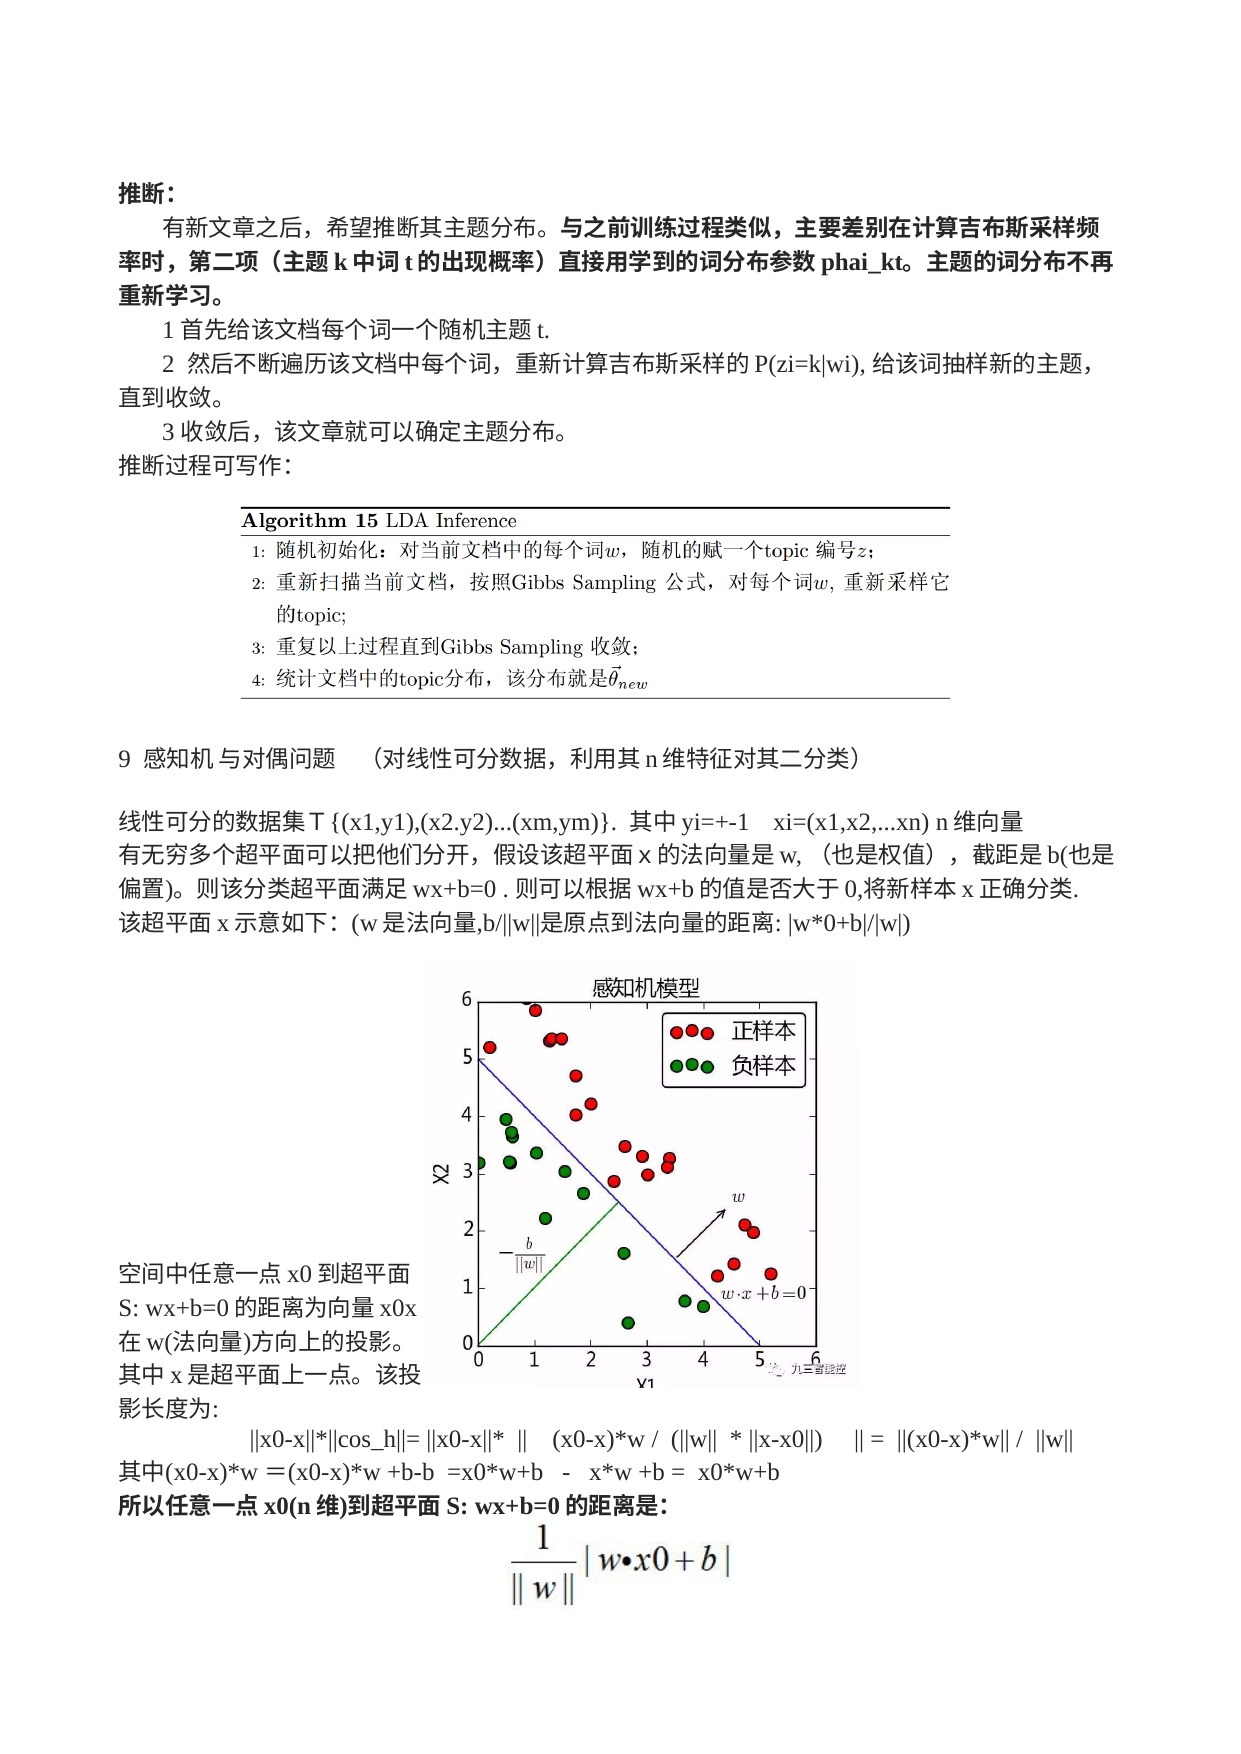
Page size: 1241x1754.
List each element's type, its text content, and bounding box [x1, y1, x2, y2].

text 2 然后不断遍历该文档中每个词，重新计算吉布斯采样的P(zi=k|wi), 给该词抽样新的主题，直到收敛。 [118, 345, 1122, 413]
text 有新文章之后，希望推断其主题分布。与之前训练过程类似，主要差别在计算吉布斯采样频率时，第二项（主题k中词t的出现概率）直接用学到的词分布参数phai_kt。主题的词分布不再重新学习。 [118, 209, 1122, 311]
picture [220, 500, 961, 712]
picture [423, 958, 859, 1388]
text 空间中任意一点x0到超平面S: wx+b=0的距离为向量x0x在w(法向量)方向上的投影。其中x是超平面上一点。该投影长度为: [118, 1255, 1122, 1424]
text ||x0-x||*||cos_h||= ||x0-x||* || (x0-x)*w / (||w|| * ||x-x0||) || = ||(x0-x)*w|| / ||w|| [118, 1424, 1122, 1453]
text 有无穷多个超平面可以把他们分开，假设该超平面ｘ的法向量是w, （也是权值），截距是b(也是偏置)。则该分类超平面满足wx+b=0 . 则可以根据wx+b的值是否大于0,将新样本x正确分类. [118, 837, 1122, 904]
picture [505, 1521, 735, 1609]
text 9 感知机 与对偶问题 （对线性可分数据，利用其n维特征对其二分类） [118, 740, 1122, 774]
text 3 收敛后，该文章就可以确定主题分布。 [118, 413, 1122, 447]
text 1 首先给该文档每个词一个随机主题t. [118, 311, 1122, 345]
text 所以任意一点x0(n维)到超平面S: wx+b=0的距离是： [118, 1487, 1122, 1521]
text 线性可分的数据集Ｔ{(x1,y1),(x2.y2)...(xm,ym)}. 其中yi=+-1 xi=(x1,x2,...xn) n维向量 [118, 803, 1122, 837]
text 推断： [118, 176, 1122, 209]
text 其中(x0-x)*w ＝(x0-x)*w +b-b =x0*w+b - x*w +b = x0*w+b [118, 1453, 1122, 1487]
text 该超平面x示意如下：(w是法向量,b/||w||是原点到法向量的距离: |w*0+b|/|w|) [118, 904, 1122, 938]
text 推断过程可写作： [118, 447, 1122, 481]
